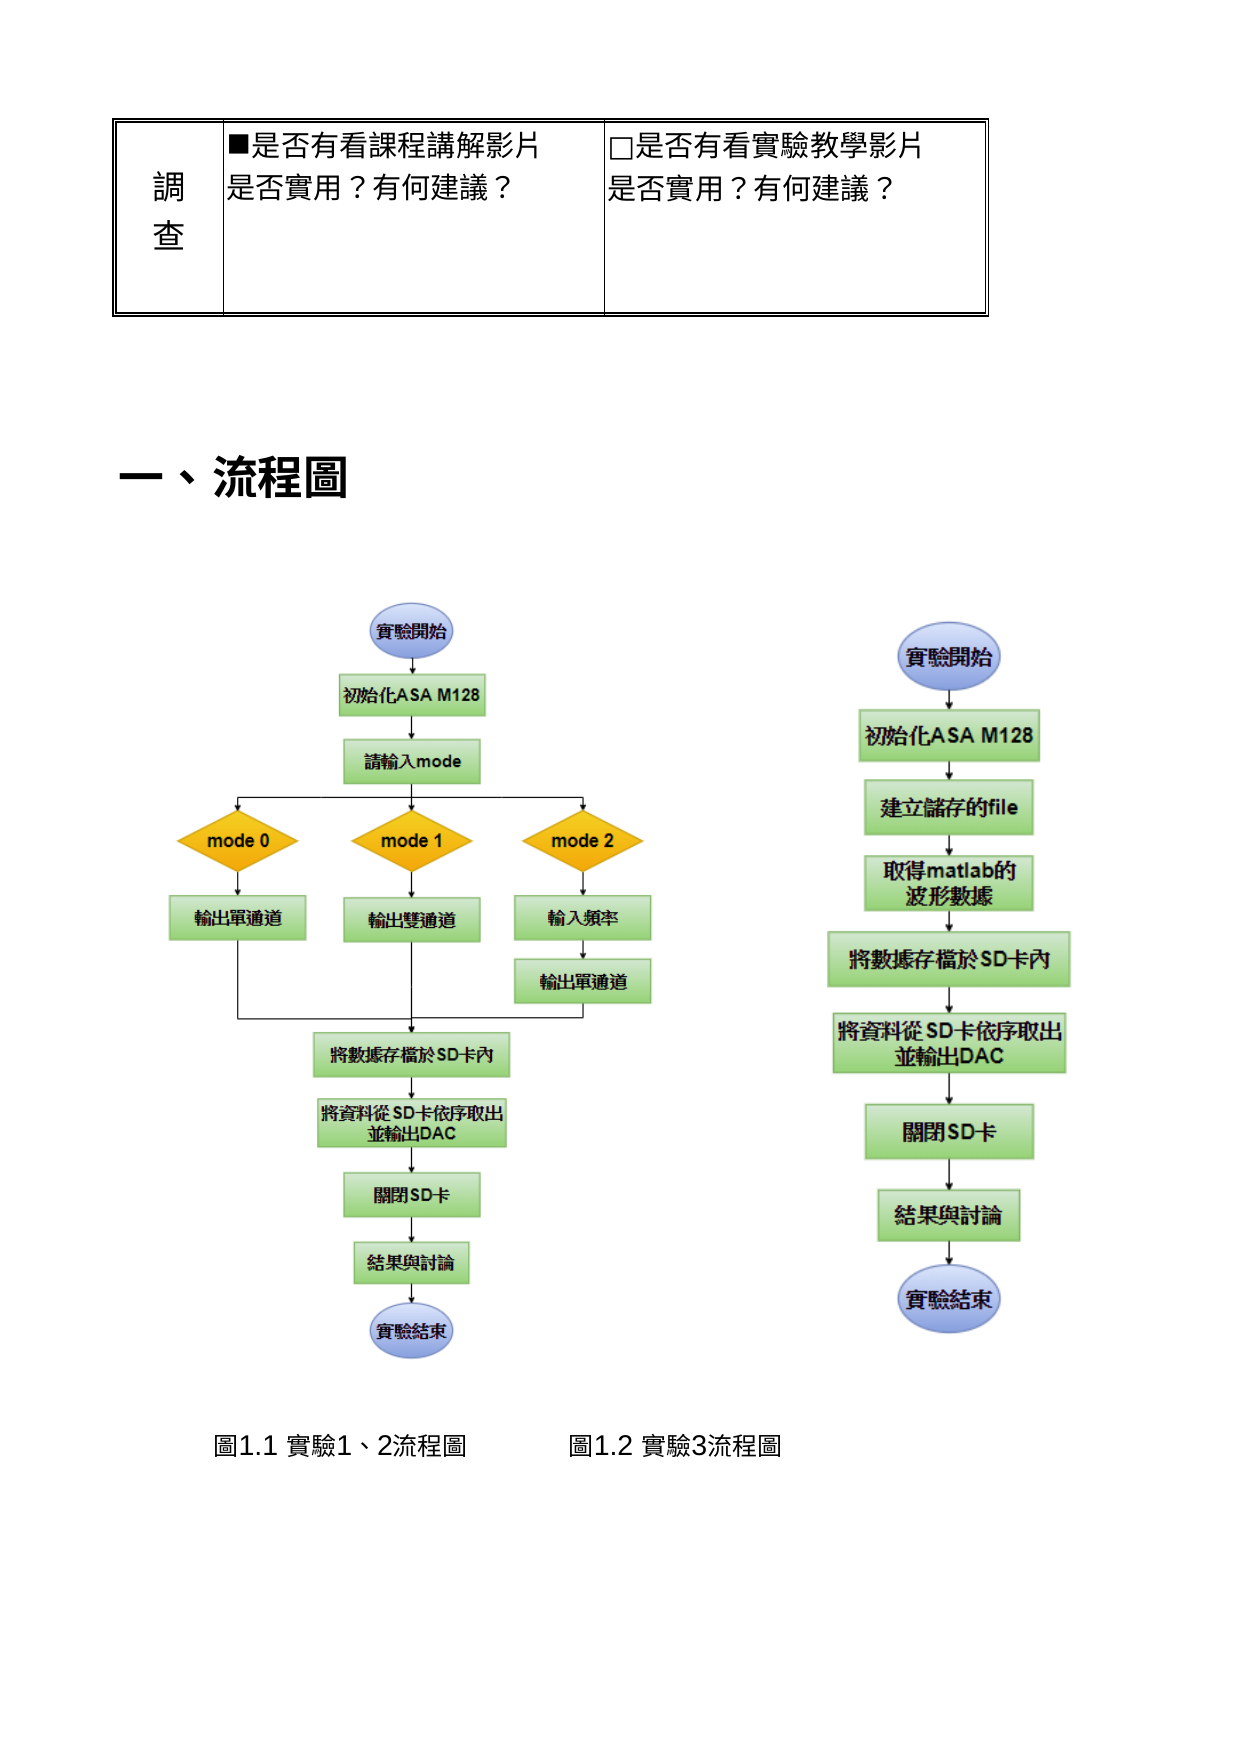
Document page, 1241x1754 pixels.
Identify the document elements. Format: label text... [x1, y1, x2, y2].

table_cell 是否有看課程講解影片 是否實用？有何建議？ [224, 123, 604, 312]
table_cell 調 查 [117, 123, 223, 312]
picture [156, 588, 673, 1370]
text 圖1.1 實驗1、2流程圖 圖1.2 實驗3流程圖 [118, 1427, 1122, 1463]
list 流程圖 [118, 441, 1122, 508]
table_cell □是否有看實驗教學影片 是否實用？有何建議？ [605, 123, 985, 312]
picture [795, 615, 1115, 1346]
